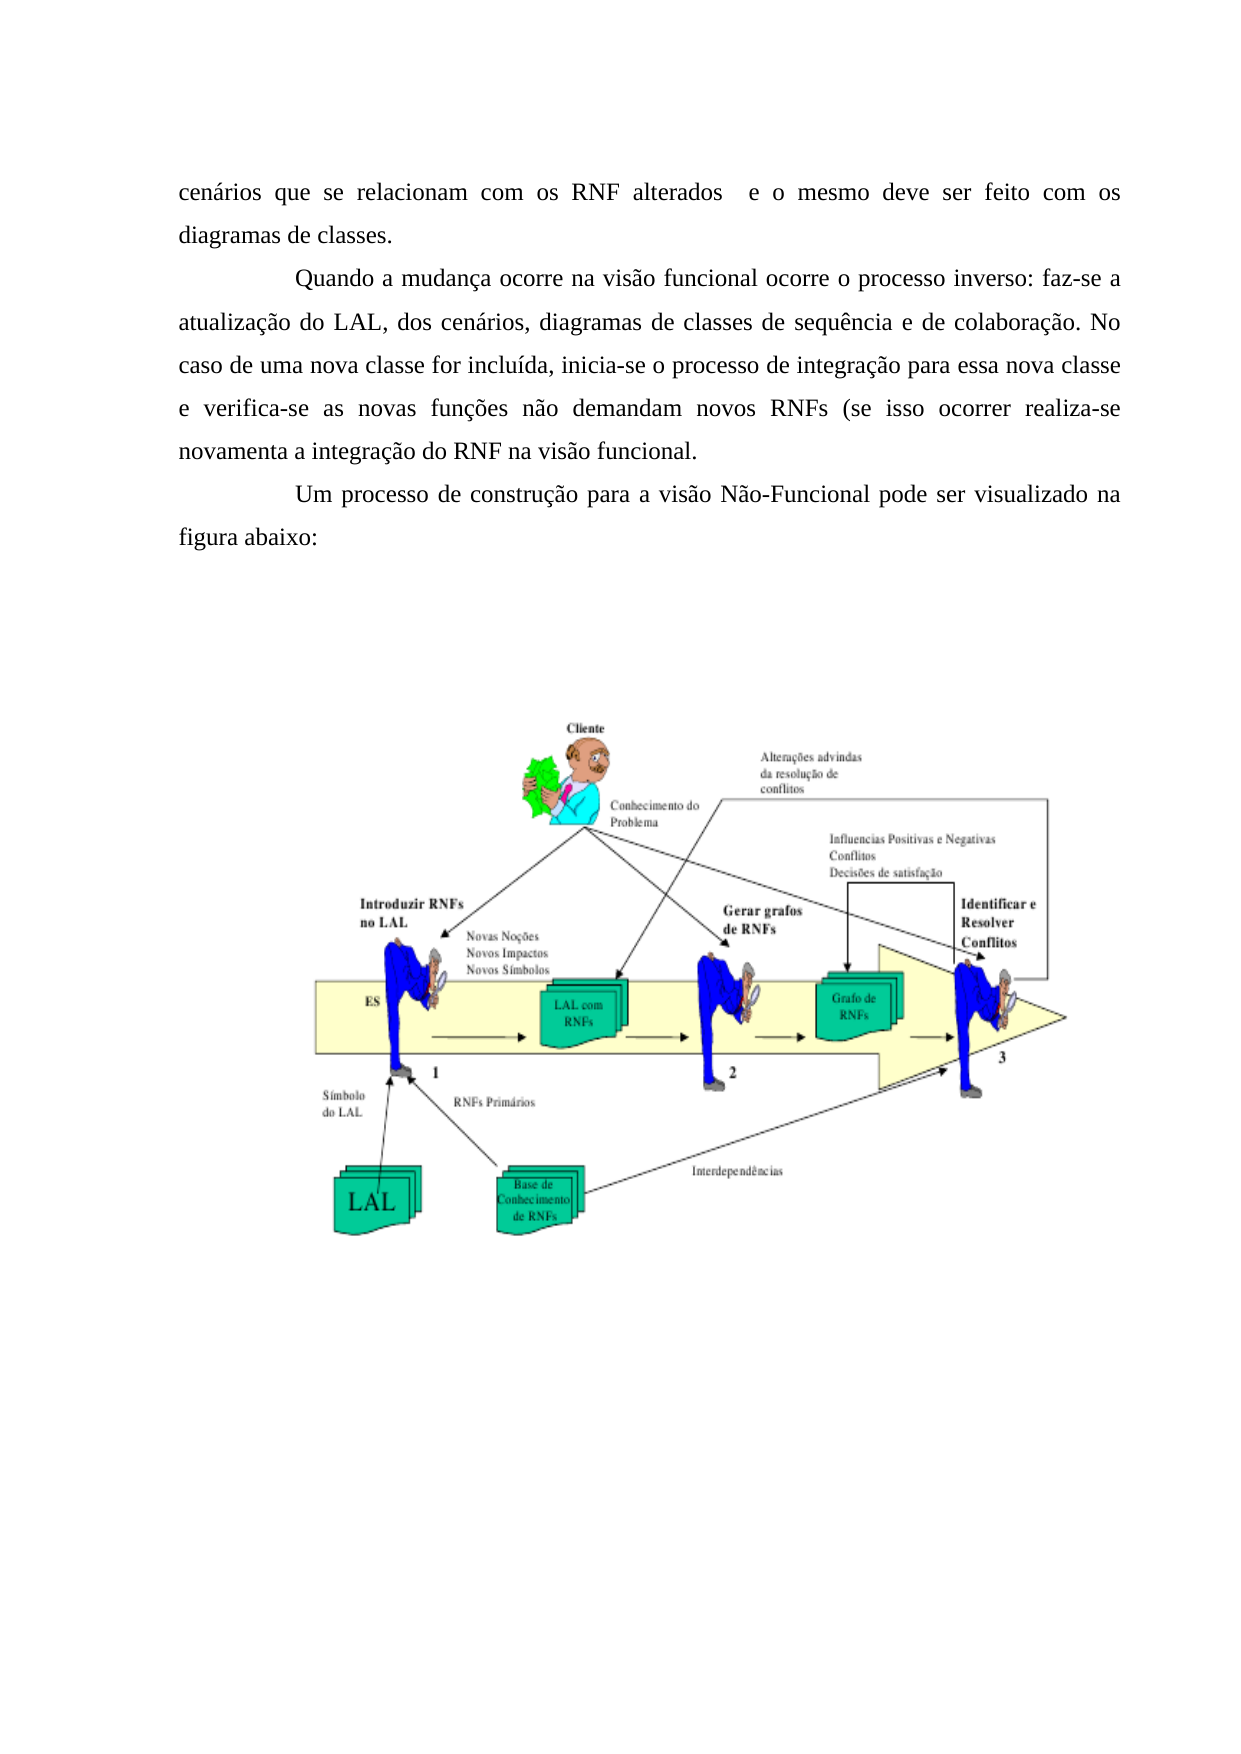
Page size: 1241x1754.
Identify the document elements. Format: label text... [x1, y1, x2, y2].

text Quando a mudança ocorre na visão funcional ocorre o processo inverso: faz-se a atualização do LAL, dos cenários, diagramas de classes de sequência e de colaboração. No caso de uma nova classe for incluída, inicia-se o processo de integração para essa nova classe e verifica-se as novas funções não demandam novos RNFs (se isso ocorrer realiza-se novamenta a integração do RNF na visão funcional. [178, 263, 1122, 465]
text cenários que se relacionam com os RNF alterados e o mesmo deve ser feito com os diagramas de classes. [178, 177, 1122, 249]
text Um processo de construção para a visão Não-Funcional pode ser visualizado na figura abaixo: [178, 479, 1122, 551]
picture [304, 713, 1070, 1241]
